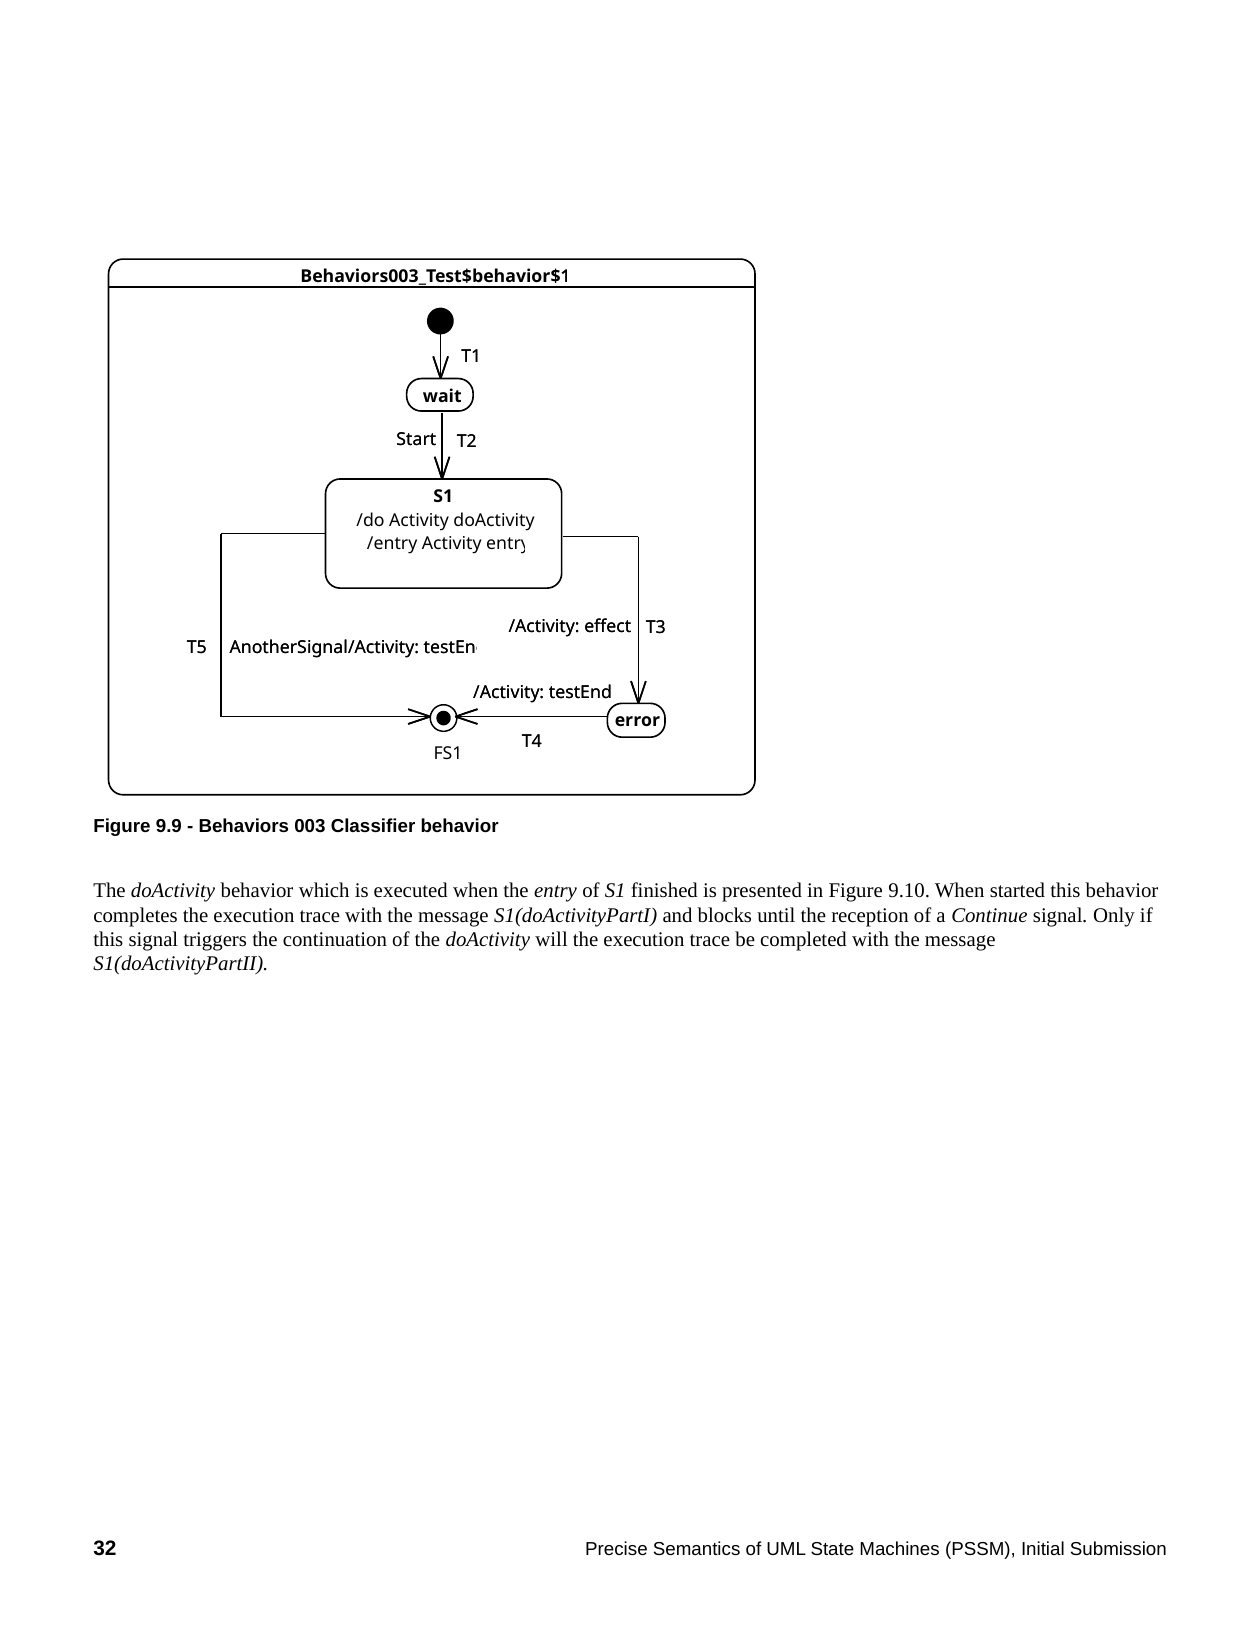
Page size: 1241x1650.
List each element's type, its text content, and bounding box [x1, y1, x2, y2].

text Figure 9.9 - Behaviors 003 Classifier behavior [93, 243, 772, 837]
text The doActivity behavior which is executed when the entry of S1 finished is presented in Figure 9.10. When started this behavior completes the execution trace with the message S1(doActivityPartI) and blocks until the reception of a Continue signal. Only if this signal triggers the continuation of the doActivity will the execution trace be completed with the message S1(doActivityPartII). [93, 878, 1164, 975]
